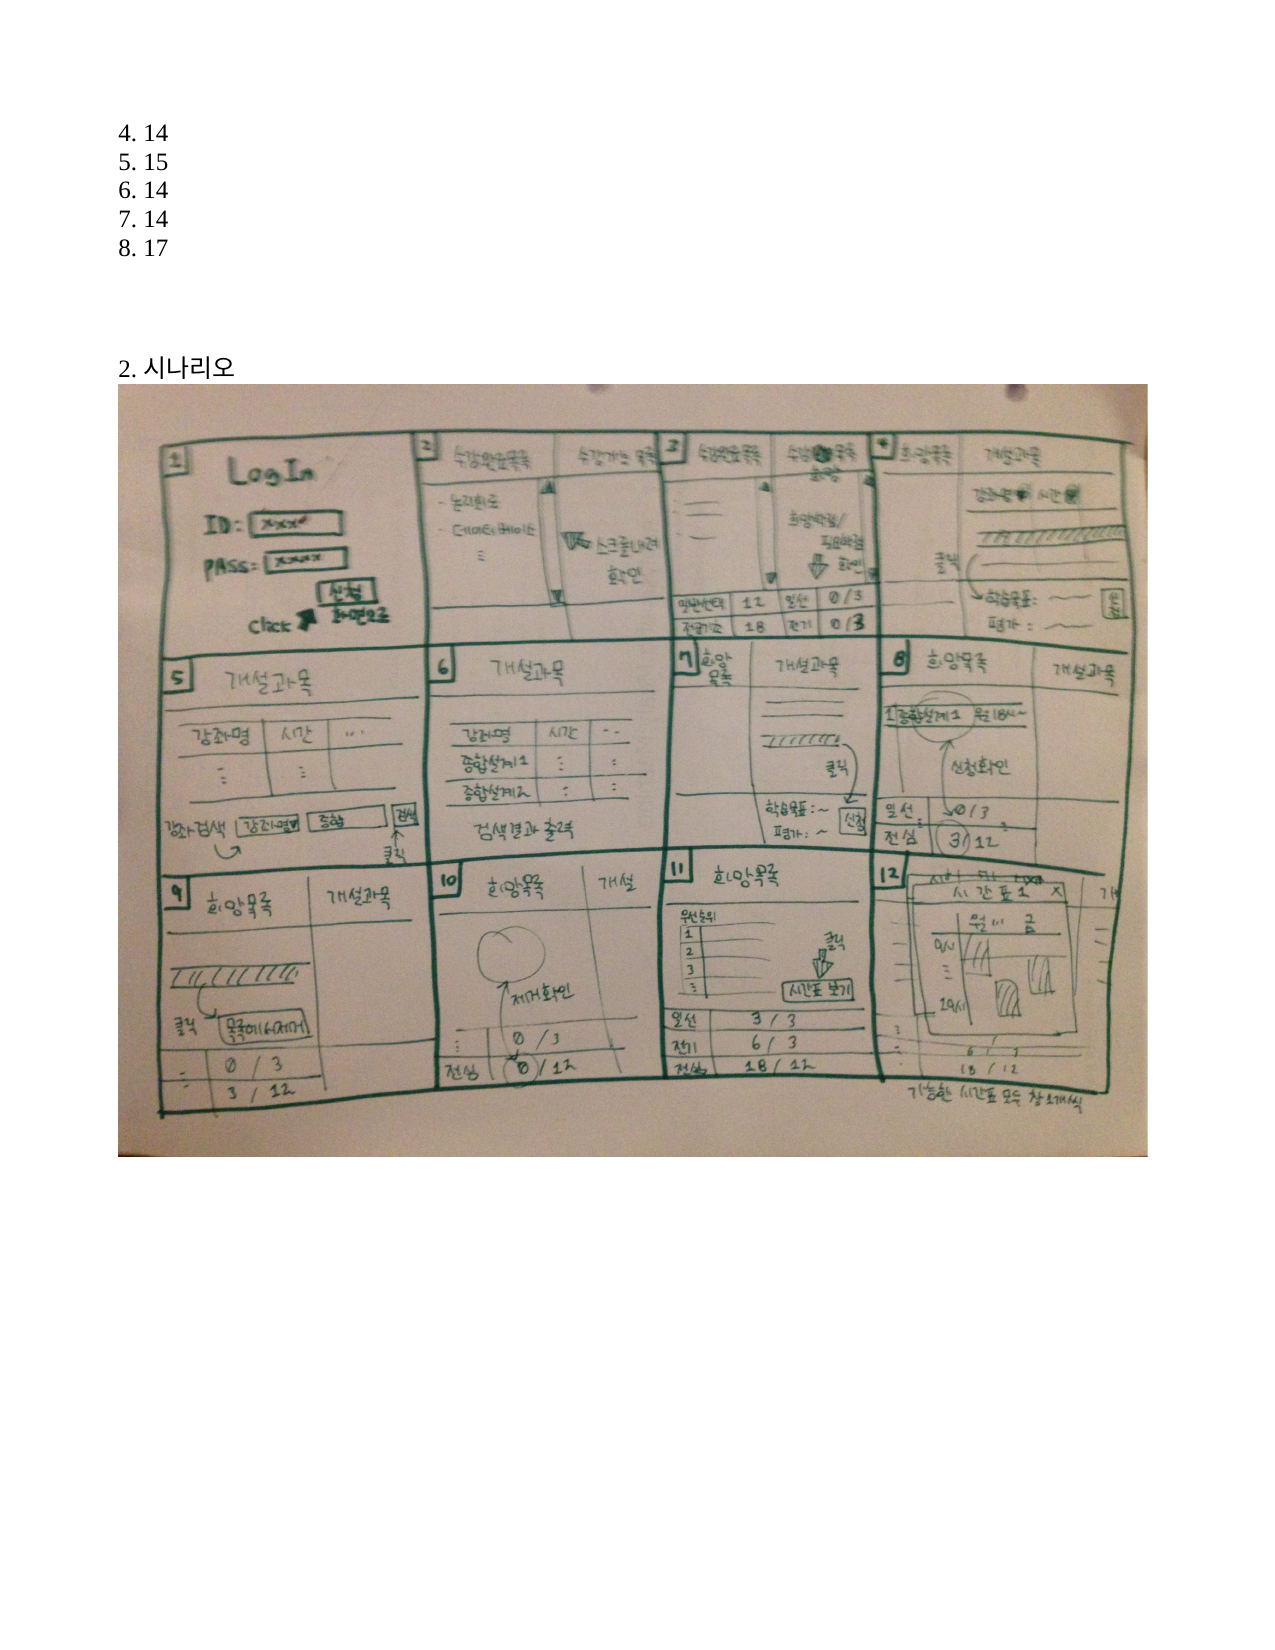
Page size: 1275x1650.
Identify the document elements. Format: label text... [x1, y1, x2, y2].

text 5. 15 [118, 147, 1157, 176]
text 7. 14 [118, 204, 1157, 233]
text 4. 14 [118, 118, 1157, 147]
text 6. 14 [118, 176, 1157, 204]
text 2. 시나리오 [118, 348, 1157, 384]
text 8. 17 [118, 233, 1157, 262]
